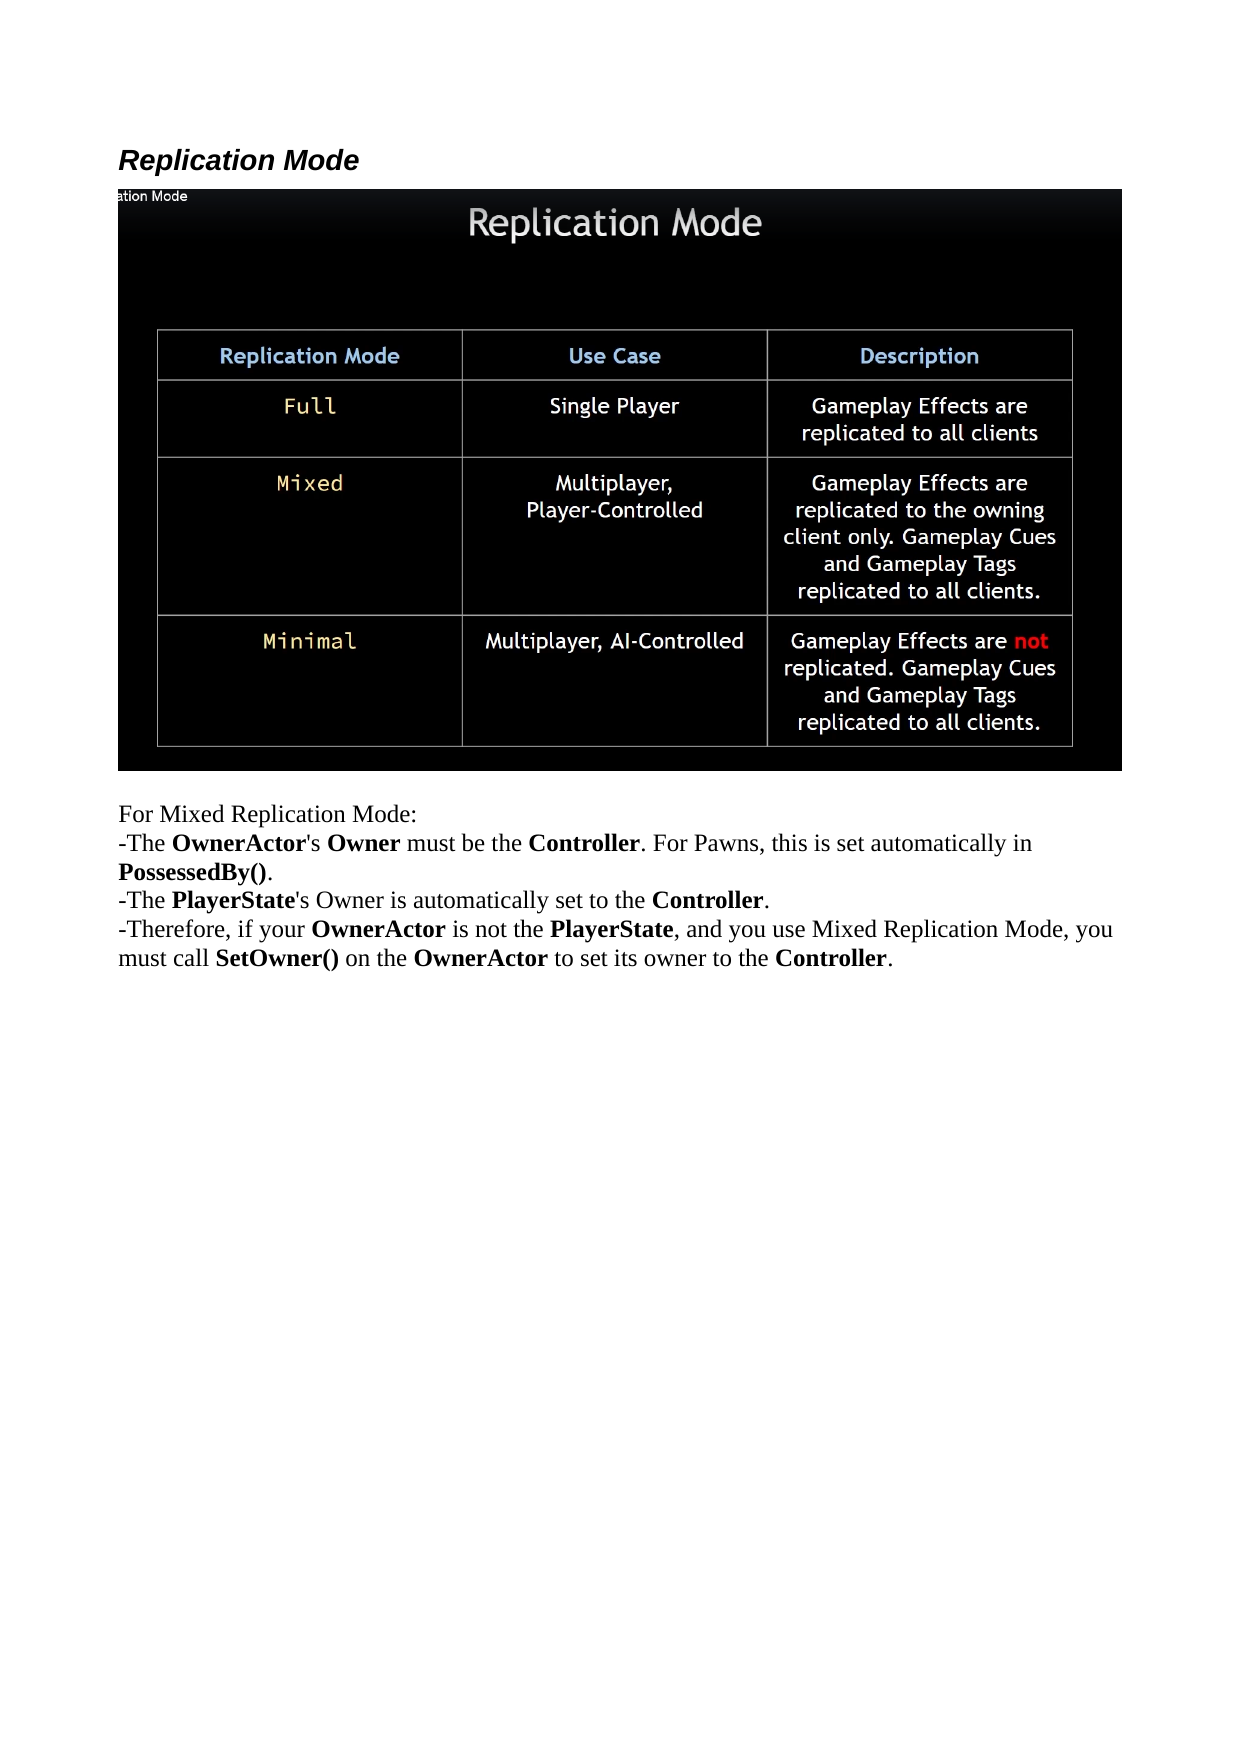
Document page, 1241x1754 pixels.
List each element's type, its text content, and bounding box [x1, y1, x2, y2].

text -The PlayerState's Owner is automatically set to the Controller. [118, 886, 1122, 914]
text For Mixed Replication Mode: [118, 799, 1122, 828]
text -The OwnerActor's Owner must be the Controller. For Pawns, this is set automatically in PossessedBy(). [118, 828, 1122, 886]
text -Therefore, if your OwnerActor is not the PlayerState, and you use Mixed Replication Mode, you must call SetOwner() on the OwnerActor to set its owner to the Controller. [118, 914, 1122, 972]
subtitle Replication Mode [118, 143, 1122, 177]
picture [118, 189, 1122, 771]
